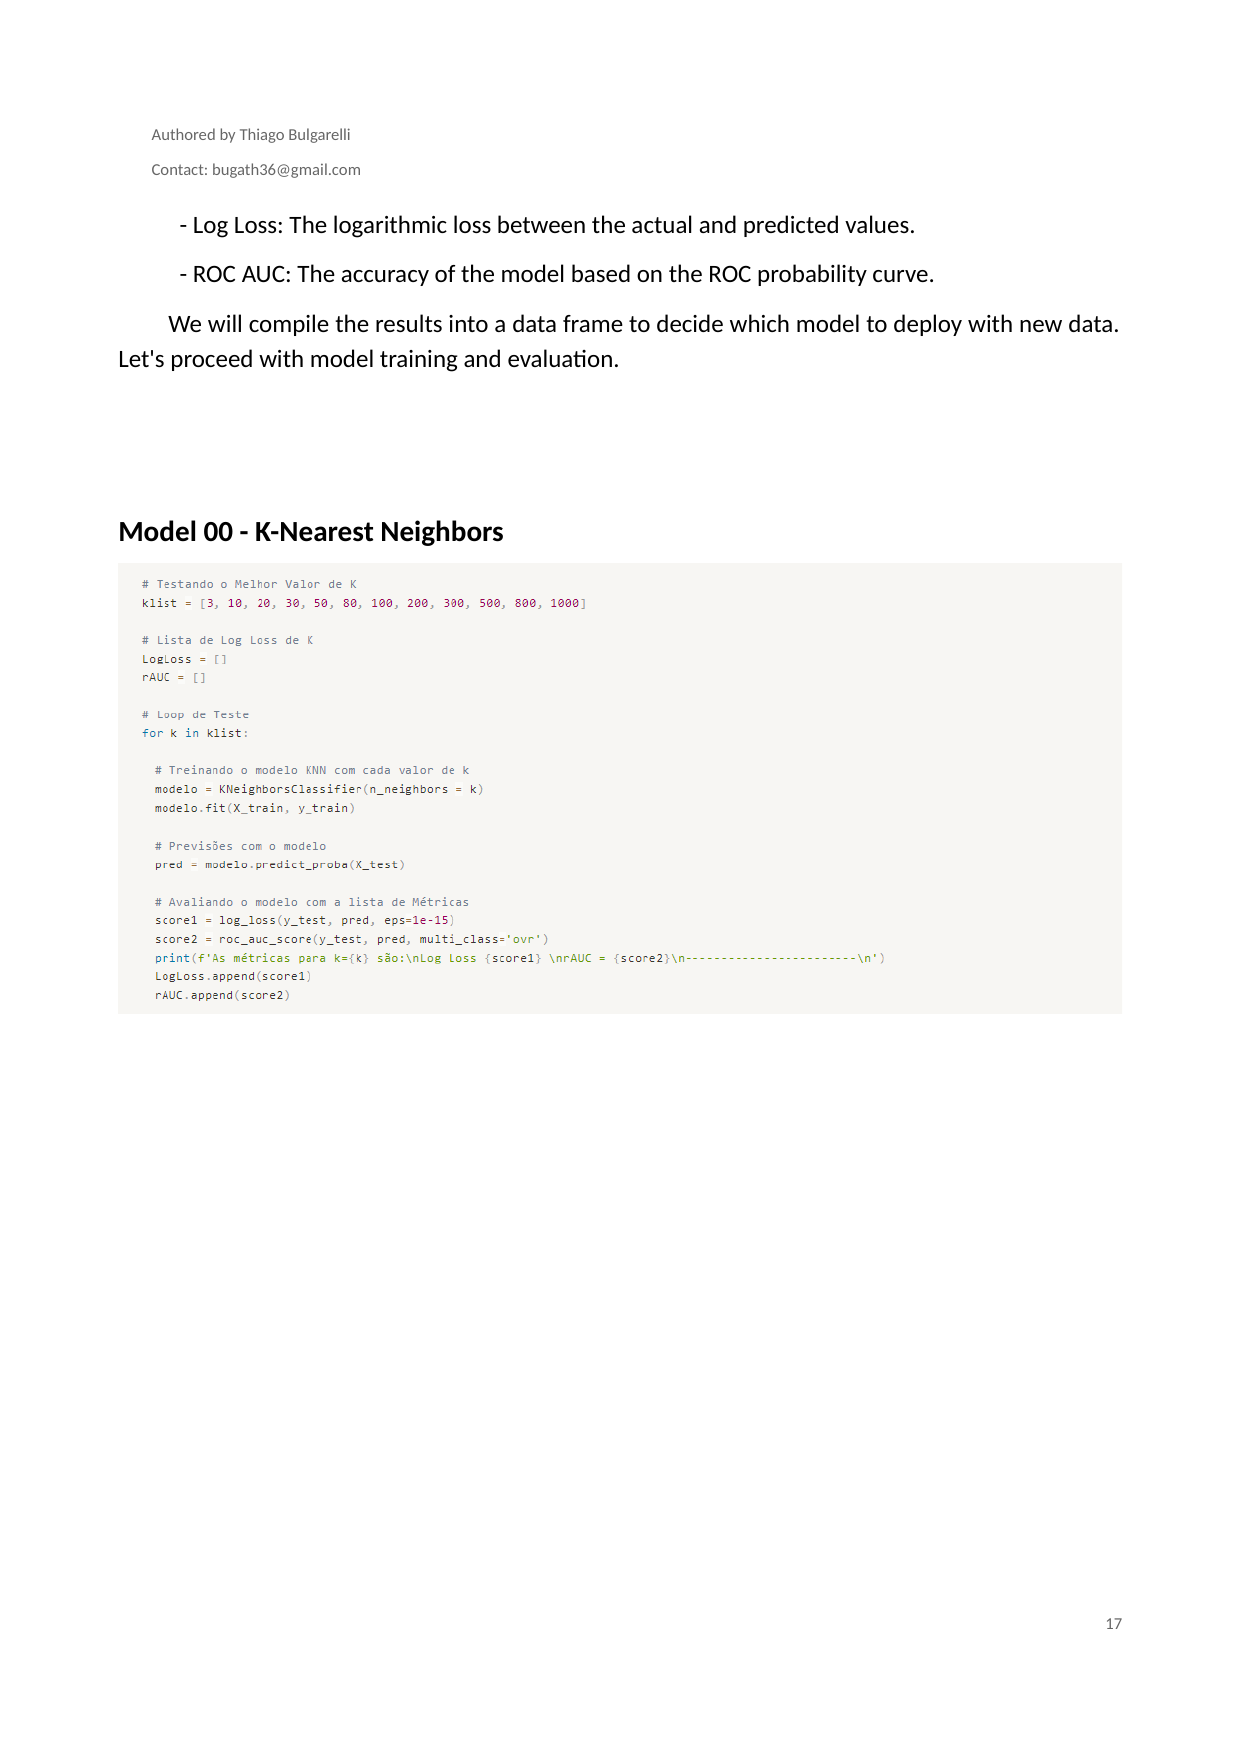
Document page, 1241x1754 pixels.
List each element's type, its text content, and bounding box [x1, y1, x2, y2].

subtitle Model 00 - K-Nearest Neighbors [118, 513, 1122, 548]
text - ROC AUC: The accuracy of the model based on the ROC probability curve. [118, 259, 1122, 289]
text We will compile the results into a data frame to decide which model to deploy with new data. Let's proceed with model training and evaluation. [118, 308, 1122, 374]
picture [118, 563, 1123, 1014]
text - Log Loss: The logarithmic loss between the actual and predicted values. [118, 209, 1122, 239]
